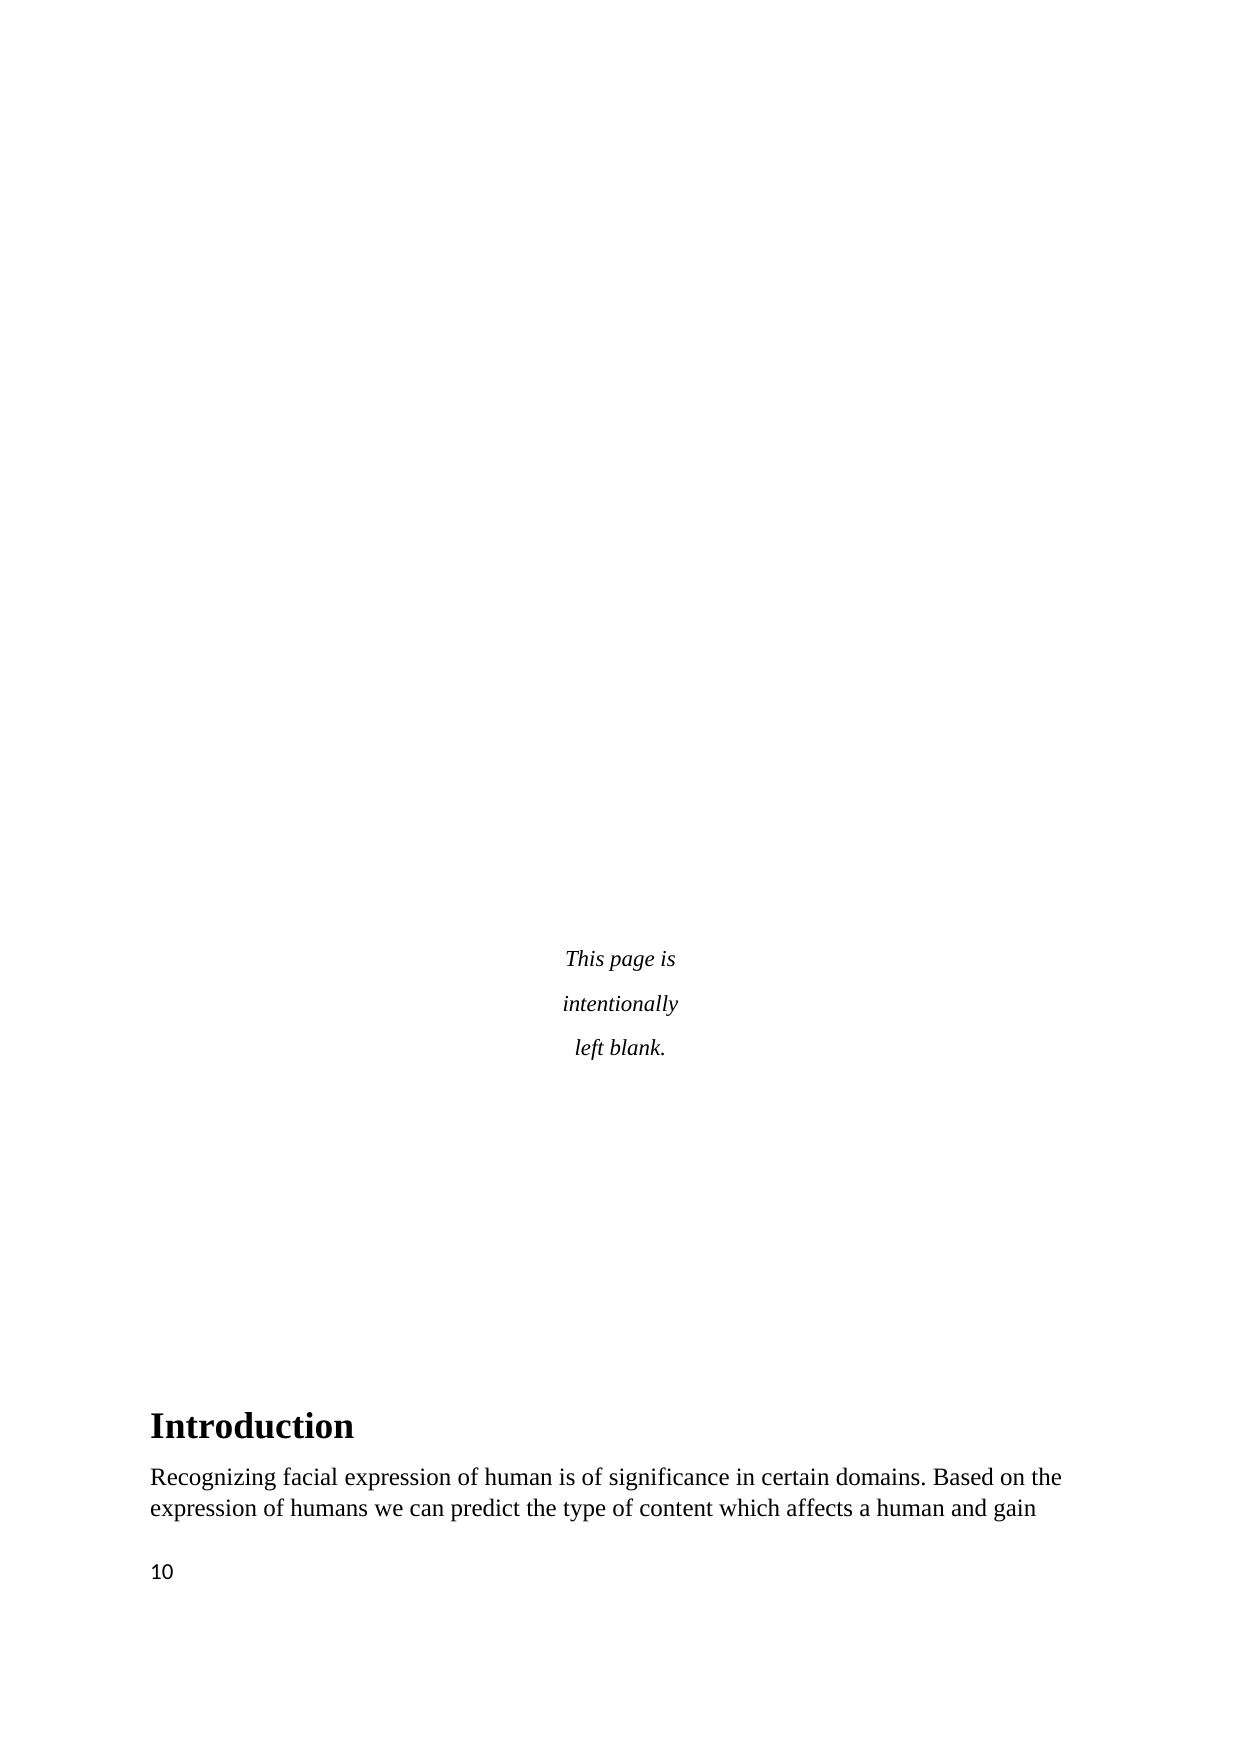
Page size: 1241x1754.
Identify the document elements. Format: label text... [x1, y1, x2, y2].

text intentionally [150, 990, 1090, 1016]
subtitle Introduction [150, 1403, 1090, 1446]
text left blank. [150, 1034, 1090, 1061]
text Recognizing facial expression of human is of significance in certain domains. Based on the expression of humans we can predict the type of content which affects a human and gain [150, 1462, 1090, 1522]
text This page is [150, 945, 1090, 971]
